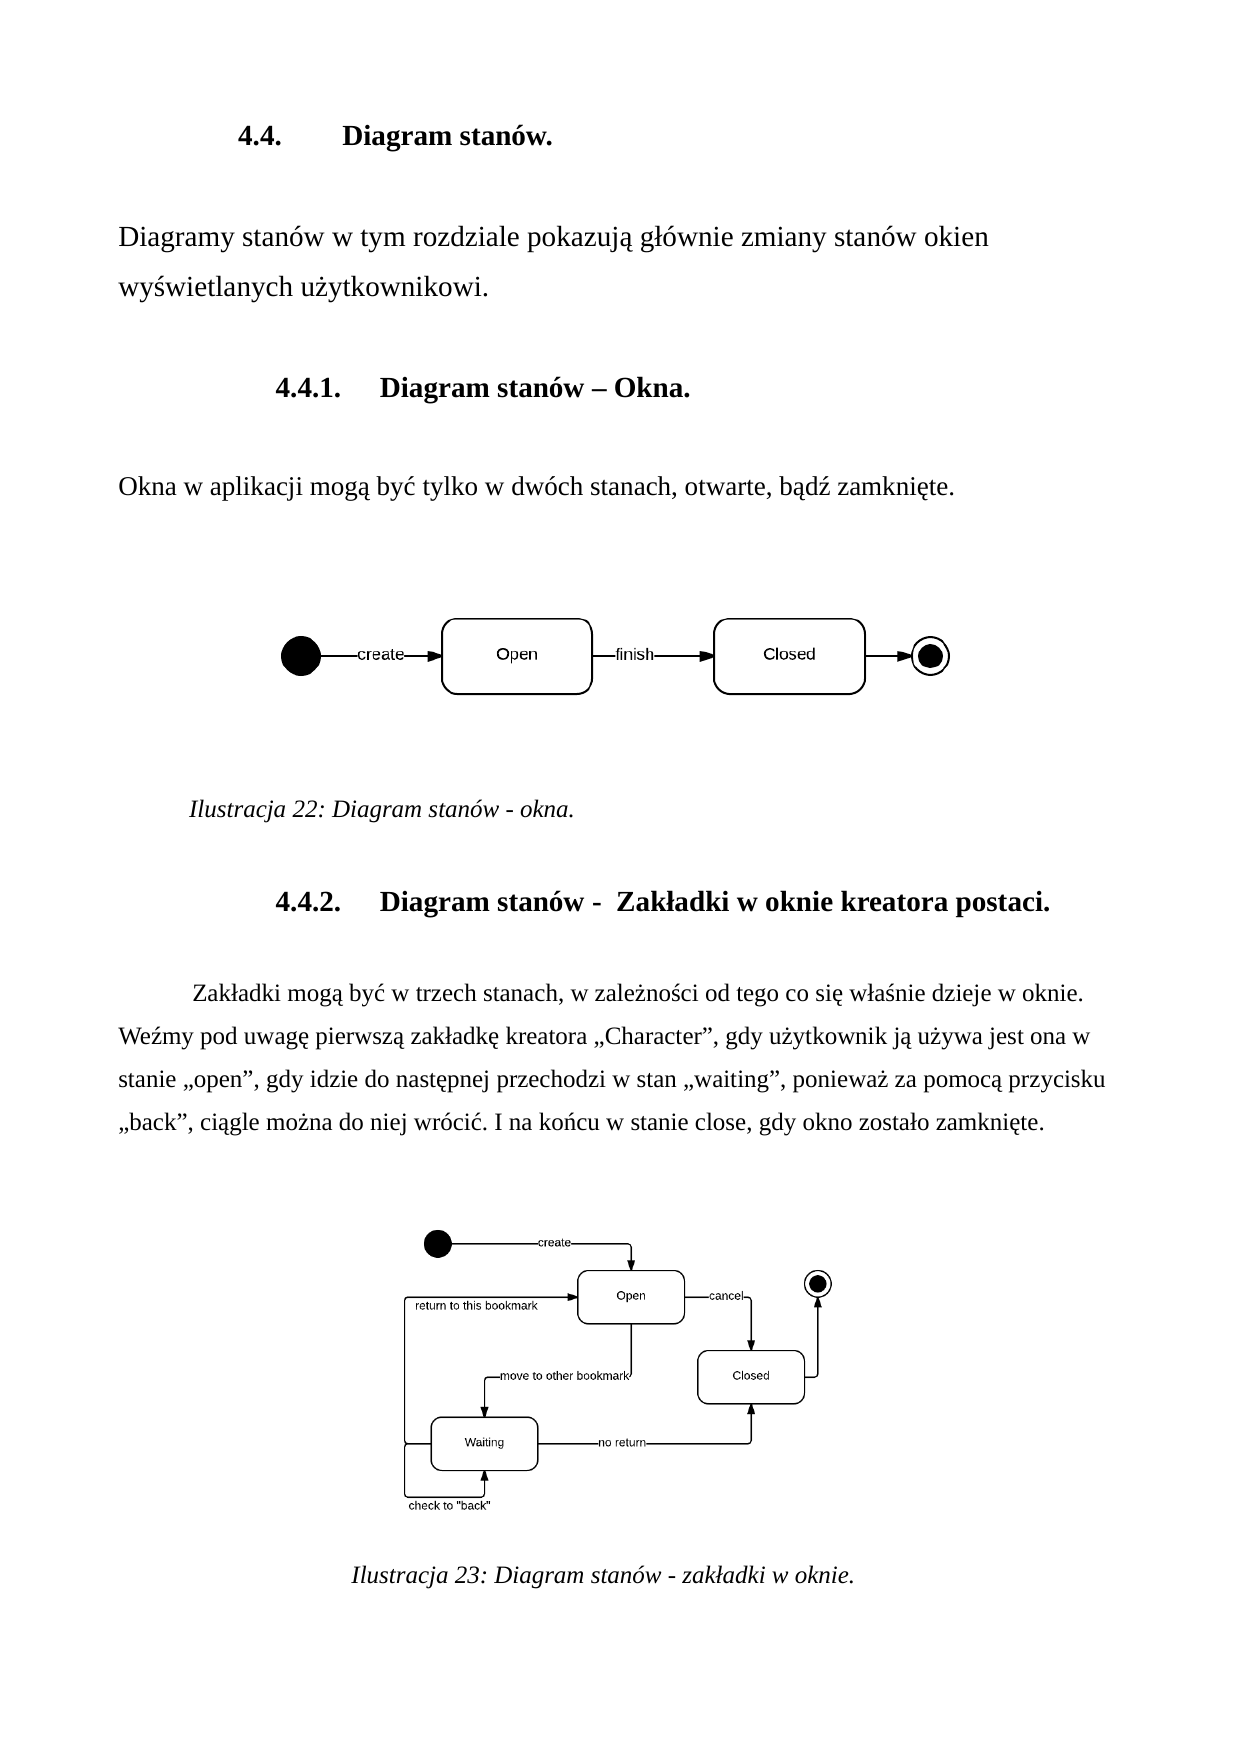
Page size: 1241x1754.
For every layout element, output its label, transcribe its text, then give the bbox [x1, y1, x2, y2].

list Diagram stanów – Okna. [268, 370, 1122, 403]
text [189, 512, 1051, 524]
picture [188, 524, 1052, 794]
text Ilustracja 22: Diagram stanów - okna. [189, 794, 1051, 822]
text Okna w aplikacji mogą być tylko w dwóch stanach, otwarte, bądź zamknięte. [118, 470, 1122, 501]
text Ilustracja 23: Diagram stanów - zakładki w oknie. [351, 1561, 889, 1589]
list Diagram stanów. [231, 118, 1122, 152]
text Diagramy stanów w tym rozdziale pokazują głównie zmiany stanów okien wyświetlanych użytkownikowi. [118, 219, 1122, 303]
text Zakładki mogą być w trzech stanach, w zależności od tego co się właśnie dzieje w oknie. Weźmy pod uwagę pierwszą zakładkę kreatora „Character”, gdy użytkownik ją używa jest ona w stanie „open”, gdy idzie do następnej przechodzi w stan „waiting”, ponieważ za pomocą przycisku „back”, ciągle można do niej wrócić. I na końcu w stanie close, gdy okno zostało zamknięte. [118, 978, 1122, 1136]
picture [351, 1177, 890, 1561]
list Diagram stanów - Zakładki w oknie kreatora postaci. [268, 884, 1122, 918]
